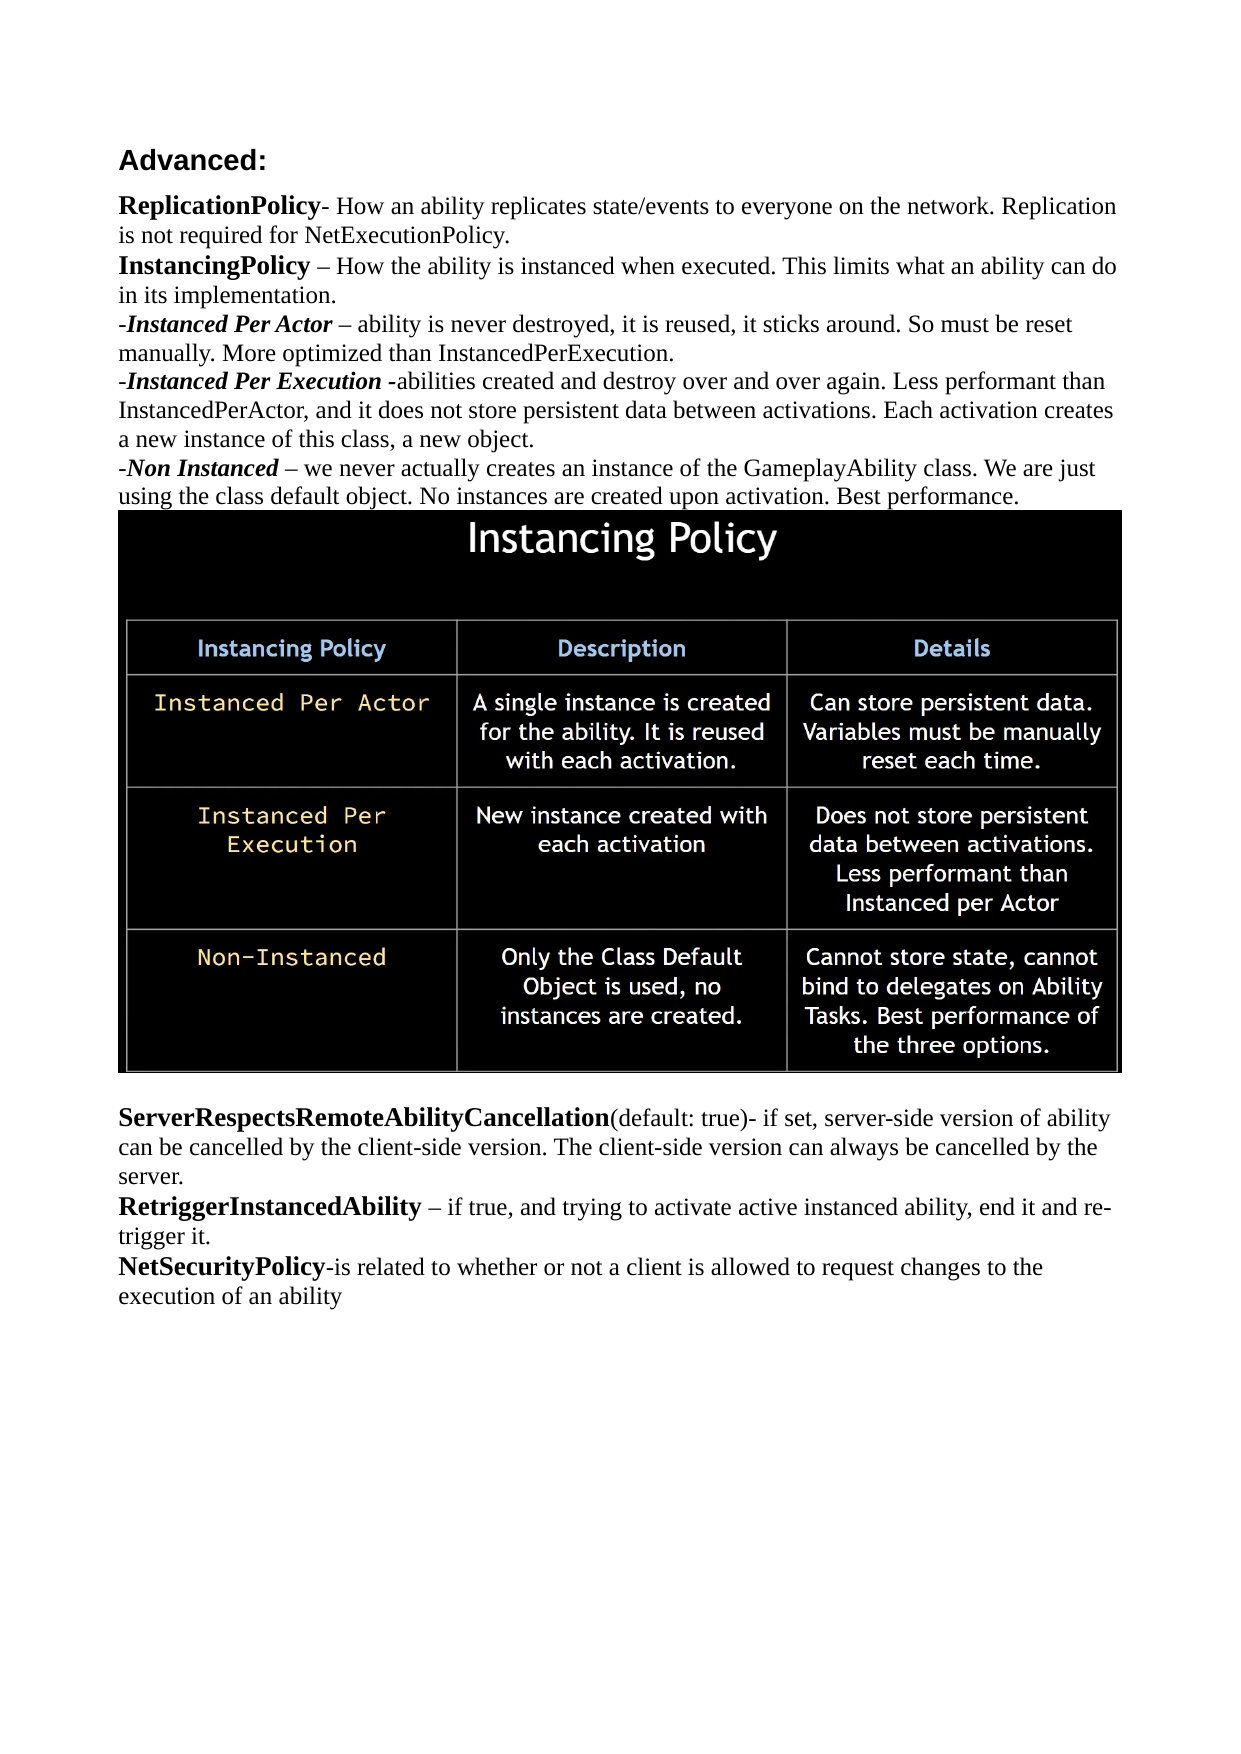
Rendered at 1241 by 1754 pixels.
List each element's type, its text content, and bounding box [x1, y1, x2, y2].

text -Instanced Per Actor – ability is never destroyed, it is reused, it sticks around. So must be reset manually. More optimized than InstancedPerExecution. [118, 309, 1122, 366]
text InstancingPolicy – How the ability is instanced when executed. This limits what an ability can do in its implementation. [118, 249, 1122, 309]
text ReplicationPolicy- How an ability replicates state/events to everyone on the network. Replication is not required for NetExecutionPolicy. [118, 189, 1122, 249]
subtitle Advanced: [118, 143, 1122, 177]
text ServerRespectsRemoteAbilityCancellation(default: true)- if set, server-side version of ability can be cancelled by the client-side version. The client-side version can always be cancelled by the server. [118, 1101, 1122, 1190]
text -Instanced Per Execution -abilities created and destroy over and over again. Less performant than InstancedPerActor, and it does not store persistent data between activations. Each activation creates a new instance of this class, a new object. [118, 366, 1122, 453]
text -Non Instanced – we never actually creates an instance of the GameplayAbility class. We are just using the class default object. No instances are created upon activation. Best performance. [118, 453, 1122, 510]
text RetriggerInstancedAbility – if true, and trying to activate active instanced ability, end it and re-trigger it. [118, 1190, 1122, 1249]
text NetSecurityPolicy-is related to whether or not a client is allowed to request changes to the execution of an ability [118, 1249, 1122, 1309]
picture [118, 510, 1122, 1073]
